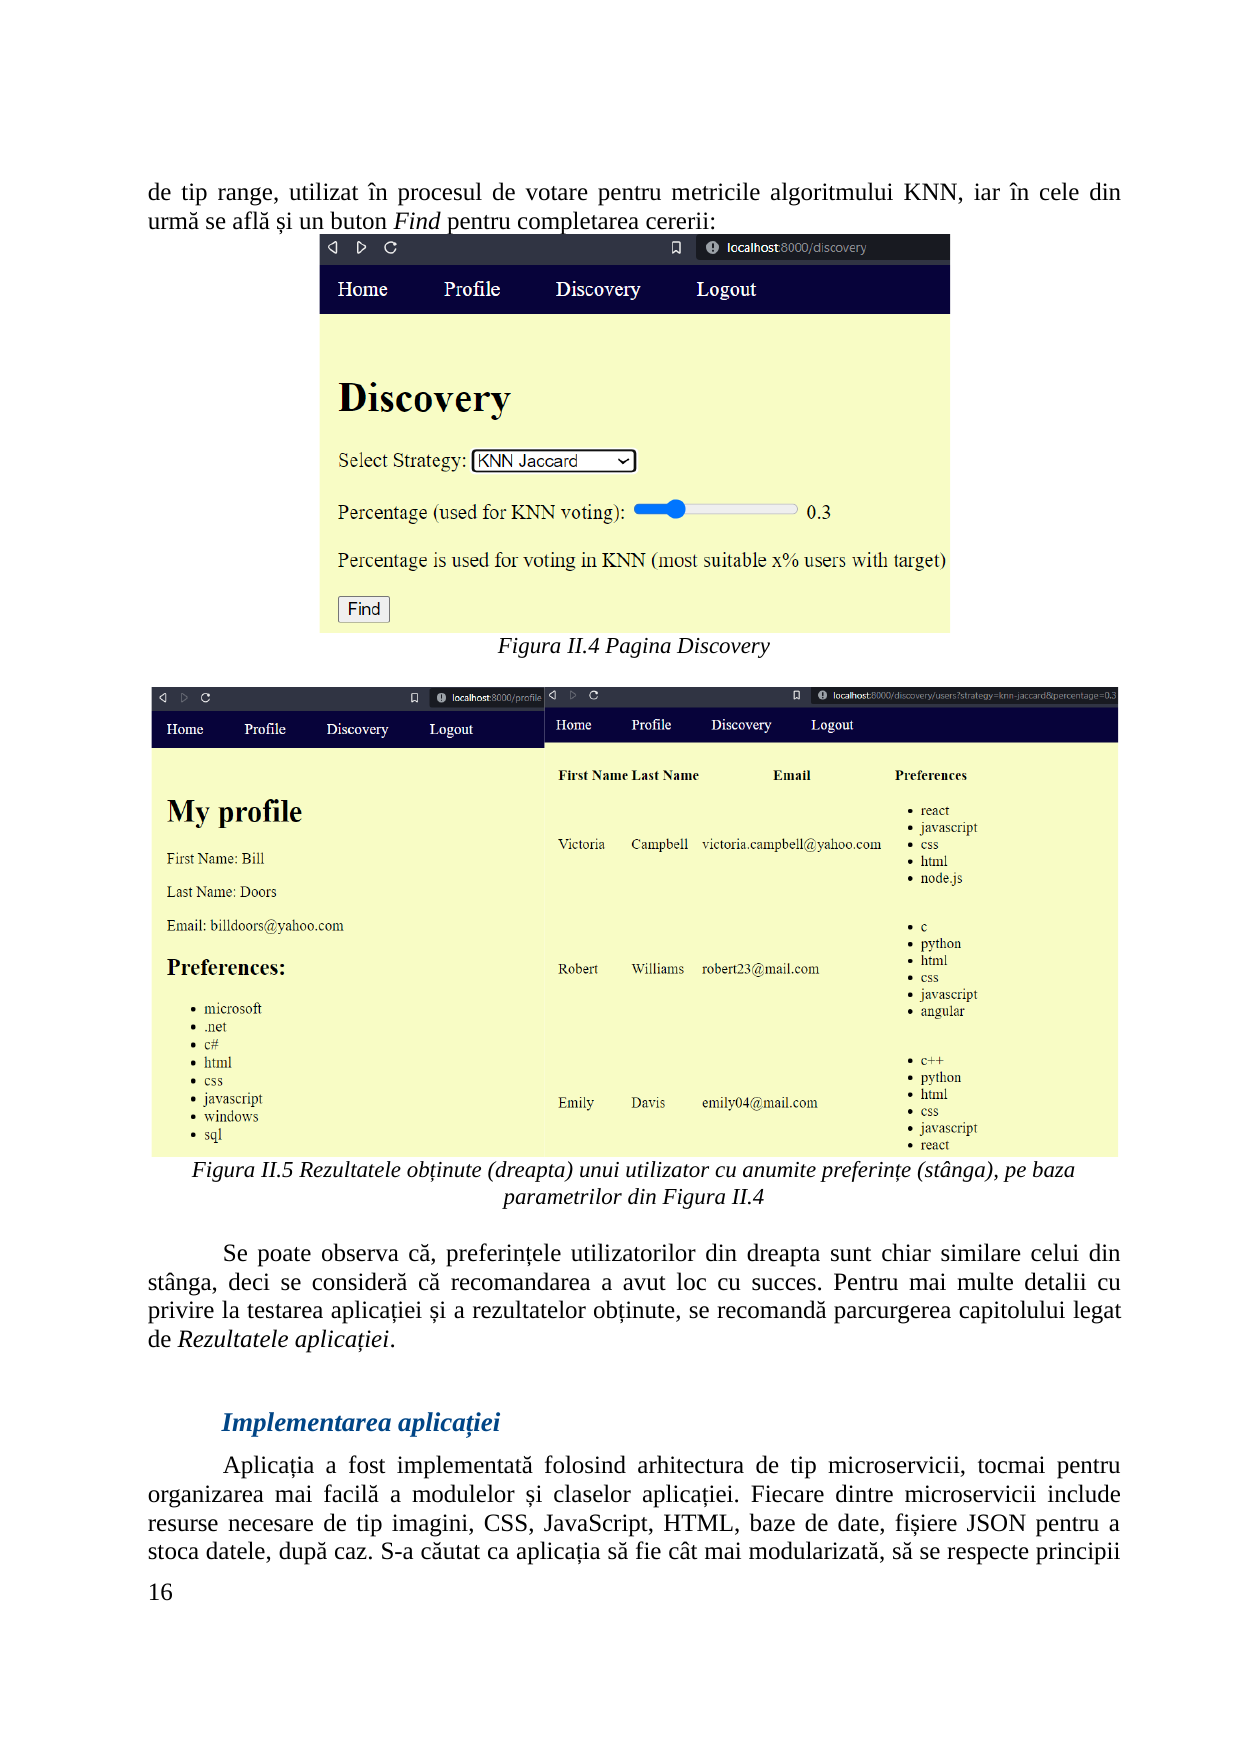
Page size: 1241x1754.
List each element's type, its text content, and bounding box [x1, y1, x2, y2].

text Aplicația a fost implementată folosind arhitectura de tip microservicii, tocmai pentru organizarea mai facilă a modulelor și claselor aplicației. Fiecare dintre microservicii include resurse necesare de tip imagini, CSS, JavaScript, HTML, baze de date, fișiere JSON pentru a stoca datele, după caz. S-a căutat ca aplicația să fie cât mai modularizată, să se respecte principii [148, 1450, 1122, 1565]
text Se poate observa că, preferințele utilizatorilor din dreapta sunt chiar similare celui din stânga, deci se consideră că recomandarea a avut loc cu succes. Pentru mai multe detalii cu privire la testarea aplicației și a rezultatelor obținute, se recomandă parcurgerea capitolului legat de Rezultatele aplicației. [148, 1238, 1122, 1353]
text de tip range, utilizat în procesul de votare pentru metricile algoritmului KNN, iar în cele din urmă se află și un buton Find pentru completarea cererii: [148, 177, 1122, 234]
text Figura II.5 Rezultatele obținute (dreapta) unui utilizator cu anumite preferințe (stânga), pe baza parametrilor din Figura II.4 [148, 1157, 1122, 1209]
text Figura II.4 Pagina Discovery [148, 633, 1122, 659]
subtitle Implementarea aplicației [221, 1407, 1122, 1438]
